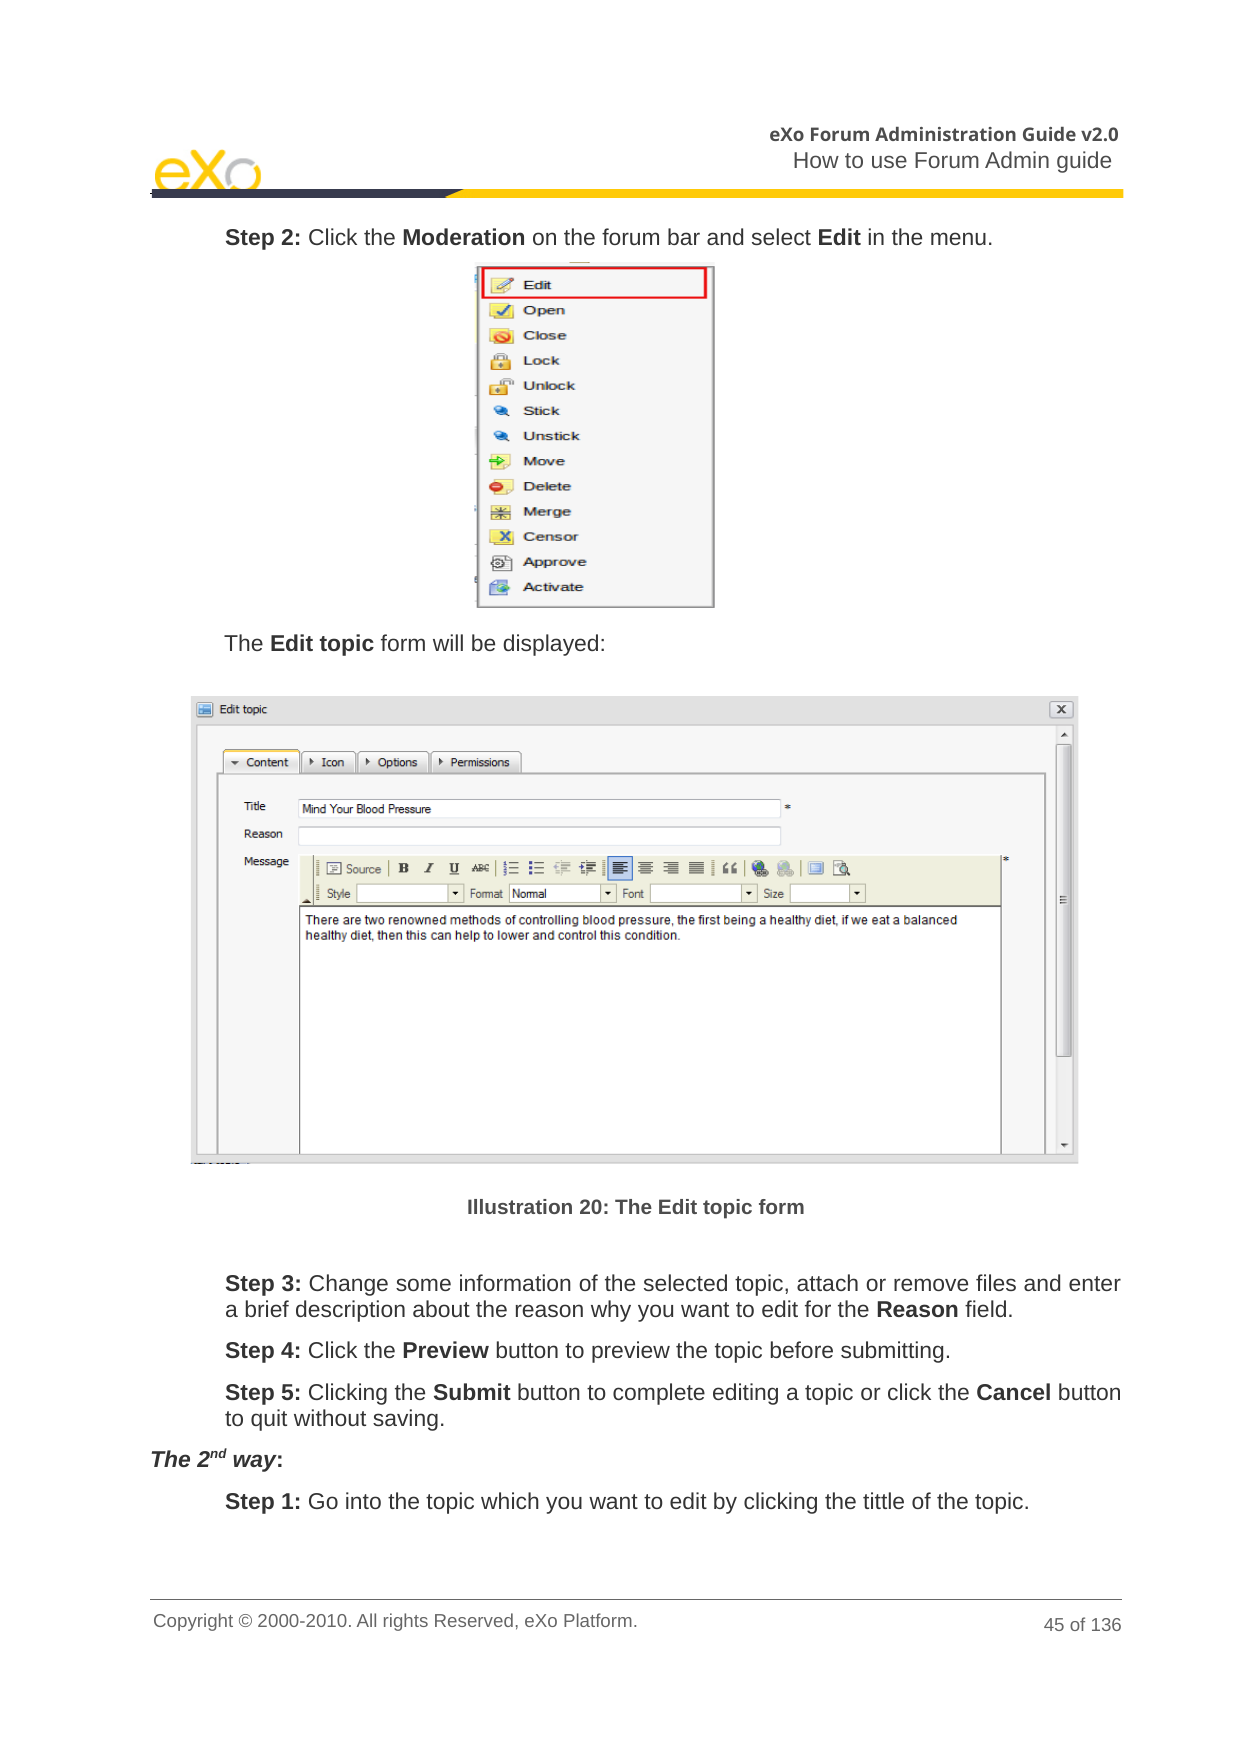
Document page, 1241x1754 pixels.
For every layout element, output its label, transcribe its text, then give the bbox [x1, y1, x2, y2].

list Step 3: Change some information of the selected topic, attach or remove files and enter a brief description about the reason why you want to edit for the Reason field. [187, 1269, 1122, 1322]
list Step 1: Go into the topic which you want to edit by clicking the tittle of the topic. [187, 1488, 1122, 1514]
list Step 2: Click the Moderation on the forum bar and select Edit in the menu. [187, 223, 1122, 250]
list Step 4: Click the Preview button to preview the topic before submitting. [187, 1337, 1122, 1364]
text The 2nd way: [150, 1446, 1122, 1473]
text Illustration 20: The Edit topic form [172, 752, 1100, 1219]
picture [190, 696, 1079, 1164]
text The Edit topic form will be displayed: [224, 265, 1122, 656]
list Step 5: Clicking the Submit button to complete editing a topic or click the Cancel button to quit without saving. [187, 1379, 1122, 1431]
picture [474, 262, 715, 610]
picture [151, 149, 1124, 198]
